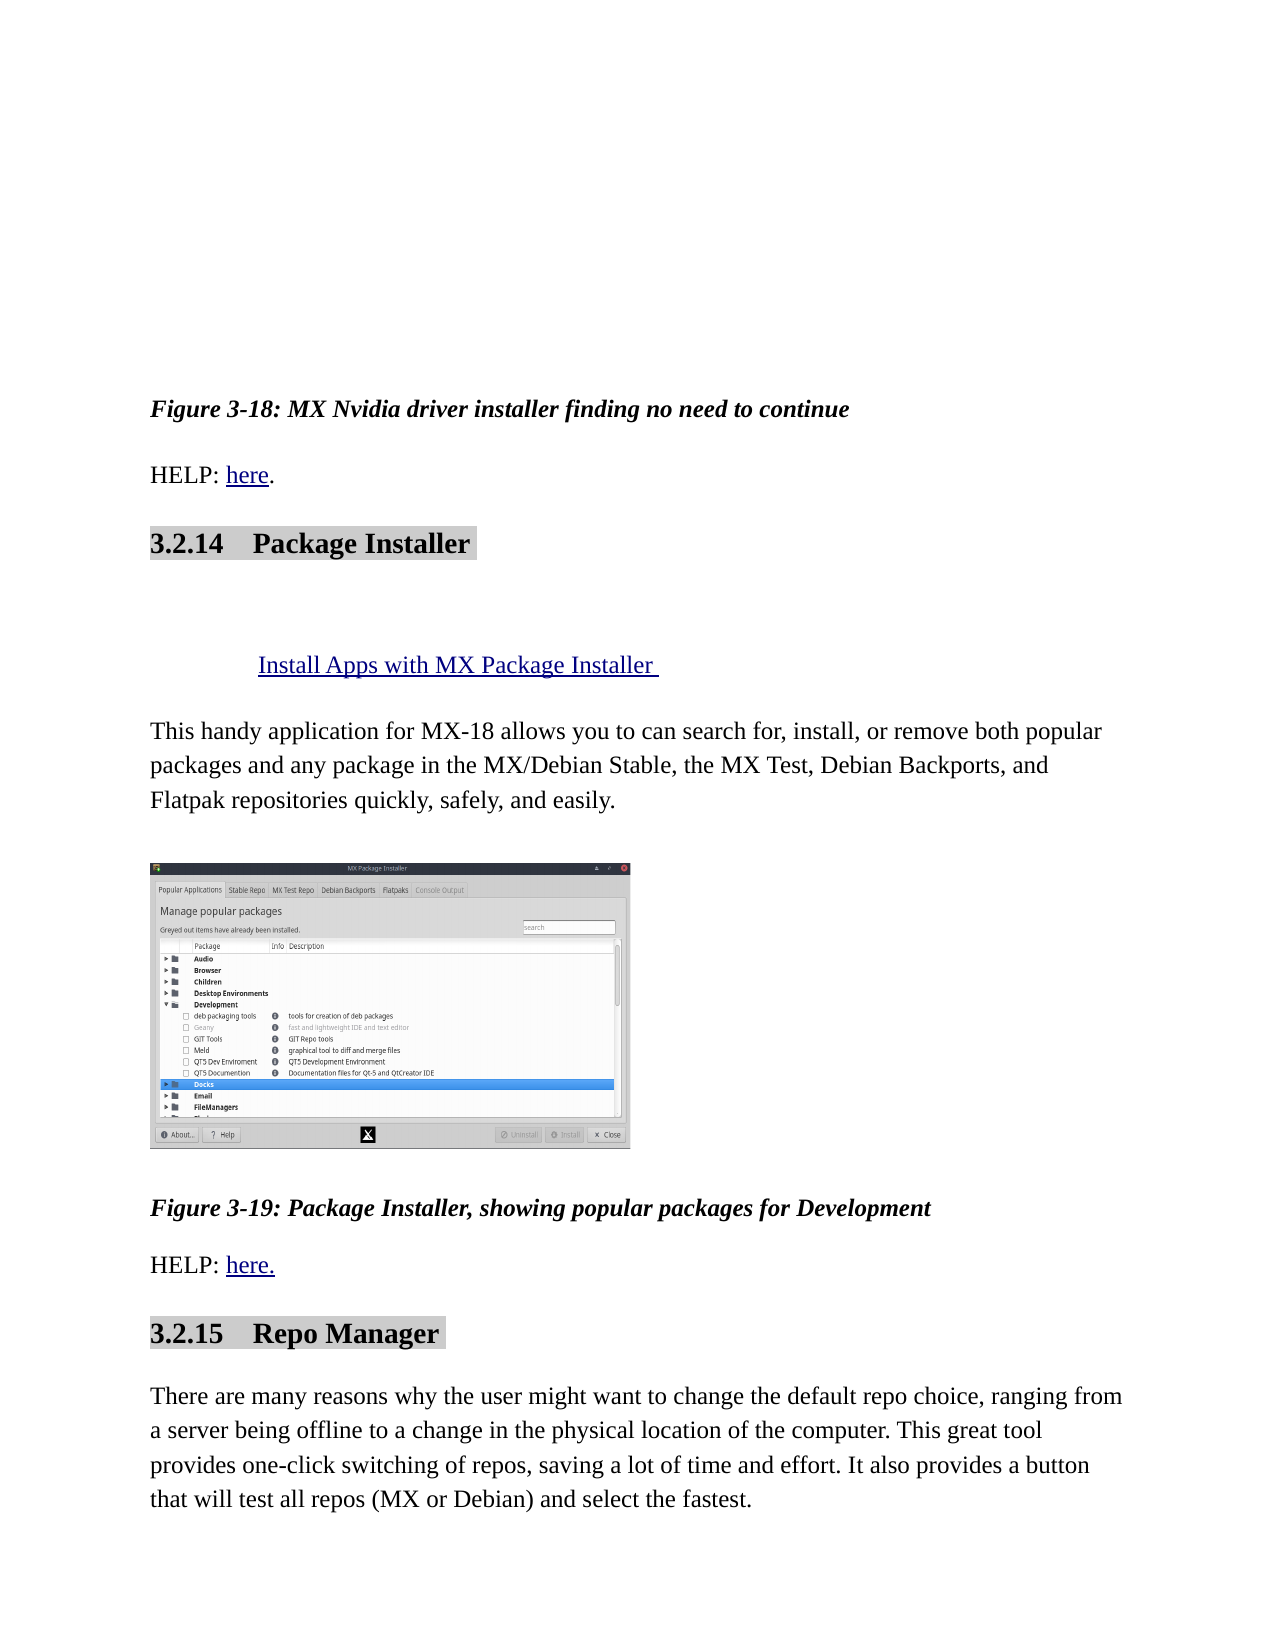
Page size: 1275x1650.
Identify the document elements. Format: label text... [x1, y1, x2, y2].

picture [150, 863, 631, 1149]
text HELP: here. [150, 1250, 1125, 1279]
text Install Apps with MX Package Installer [150, 591, 1125, 679]
subtitle 3.2.14 Package Installer [477, 526, 1125, 560]
text This handy application for MX-18 allows you to can search for, install, or remove both popular packages and any package in the MX/Debian Stable, the MX Test, Debian Backports, and Flatpak repositories quickly, safely, and easily. [150, 716, 1125, 814]
text There are many reasons why the user might want to change the default repo choice, ranging from a server being offline to a change in the physical location of the computer. This great tool provides one-click switching of repos, saving a lot of time and effort. It also provides a button that will test all repos (MX or Debian) and select the fastest. [150, 1381, 1125, 1513]
text Figure 3-18: MX Nvidia driver installer finding no need to continue [150, 394, 1125, 423]
text Figure 3-19: Package Installer, showing popular packages for Development [150, 1193, 1125, 1222]
text HELP: here. [150, 460, 1125, 489]
subtitle 3.2.15 Repo Manager [446, 1316, 1125, 1349]
